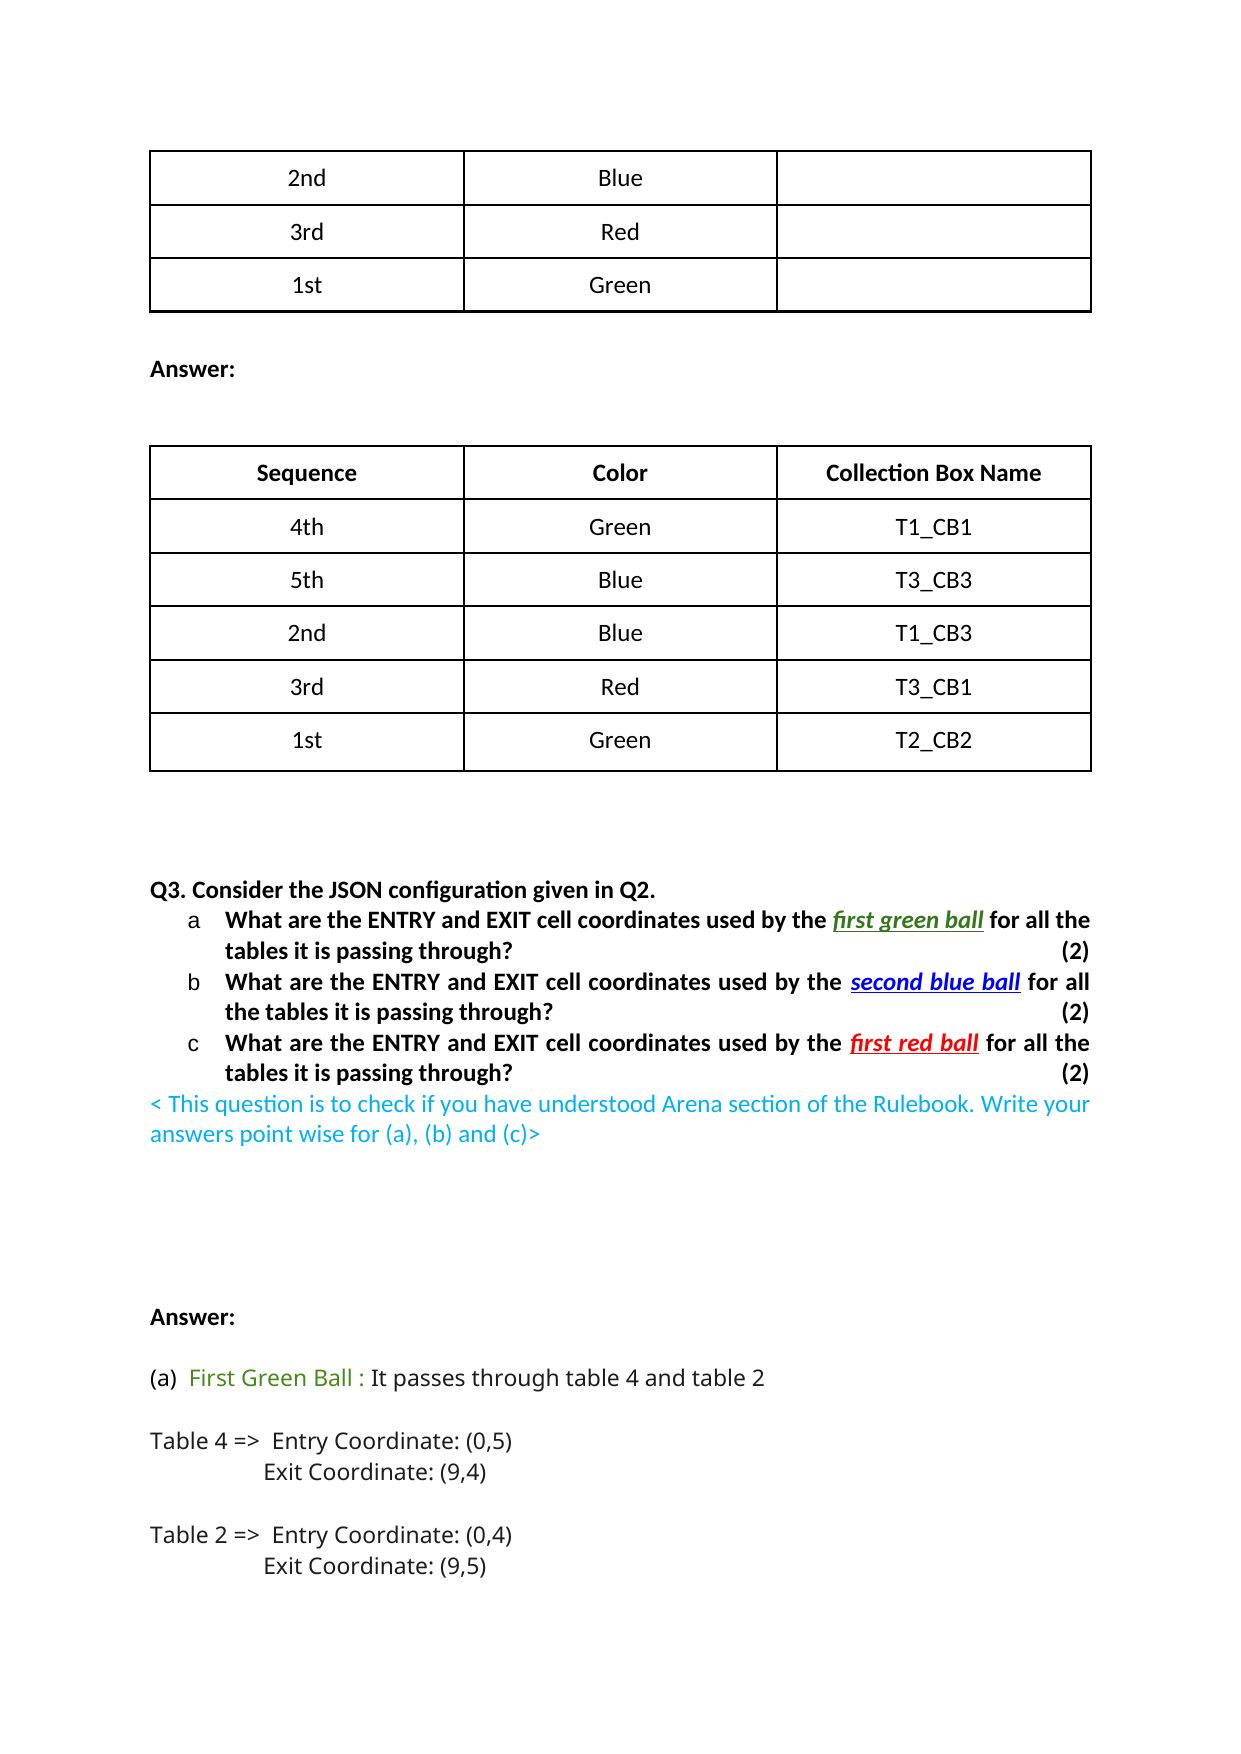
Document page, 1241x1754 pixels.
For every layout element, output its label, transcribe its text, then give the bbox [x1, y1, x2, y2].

table_cell [778, 206, 1090, 257]
list What are the ENTRY and EXIT cell coordinates used by the second blue ball for all the tables it is passing through? (2) [187, 966, 1090, 1027]
table_cell Green [465, 259, 776, 310]
text Exit Coordinate: (9,4) [150, 1456, 1090, 1487]
text (a) First Green Ball : It passes through table 4 and table 2 [150, 1362, 1090, 1394]
table_cell Green [465, 714, 776, 770]
table_cell T3_CB3 [778, 554, 1090, 605]
table_cell Blue [465, 554, 776, 605]
table_cell Blue [465, 152, 776, 203]
text Exit Coordinate: (9,5) [150, 1550, 1090, 1581]
table_cell 2nd [151, 152, 463, 203]
text < This question is to check if you have understood Arena section of the Rulebook. Write your answers point wise for (a), (b) and (c)> [150, 1088, 1090, 1149]
table_cell T3_CB1 [778, 661, 1090, 712]
table_cell T1_CB1 [778, 500, 1090, 552]
table_header Collection Box Name [778, 447, 1090, 498]
table_cell 4th [151, 500, 463, 552]
table_cell Green [465, 500, 776, 552]
text Answer: [150, 1301, 1090, 1332]
table_cell 3rd [151, 661, 463, 712]
table_cell 3rd [151, 206, 463, 257]
table_cell [778, 152, 1090, 203]
table_cell [778, 259, 1090, 310]
table_cell Red [465, 206, 776, 257]
text Table 2 => Entry Coordinate: (0,4) [150, 1519, 1090, 1550]
table_header Sequence [151, 447, 463, 498]
table_cell T1_CB3 [778, 607, 1090, 658]
table_header Color [465, 447, 776, 498]
table_cell Blue [465, 607, 776, 658]
table_cell 2nd [151, 607, 463, 658]
text Table 4 => Entry Coordinate: (0,5) [150, 1425, 1090, 1456]
text Q3. Consider the JSON configuration given in Q2. [150, 874, 1090, 904]
table_cell 1st [151, 259, 463, 310]
table_cell T2_CB2 [778, 714, 1090, 770]
table_cell 5th [151, 554, 463, 605]
text Answer: [150, 353, 1090, 384]
list What are the ENTRY and EXIT cell coordinates used by the first red ball for all the tables it is passing through? (2) [187, 1027, 1090, 1088]
table_cell Red [465, 661, 776, 712]
list What are the ENTRY and EXIT cell coordinates used by the first green ball for all the tables it is passing through? (2) [187, 904, 1090, 966]
table_cell 1st [151, 714, 463, 770]
